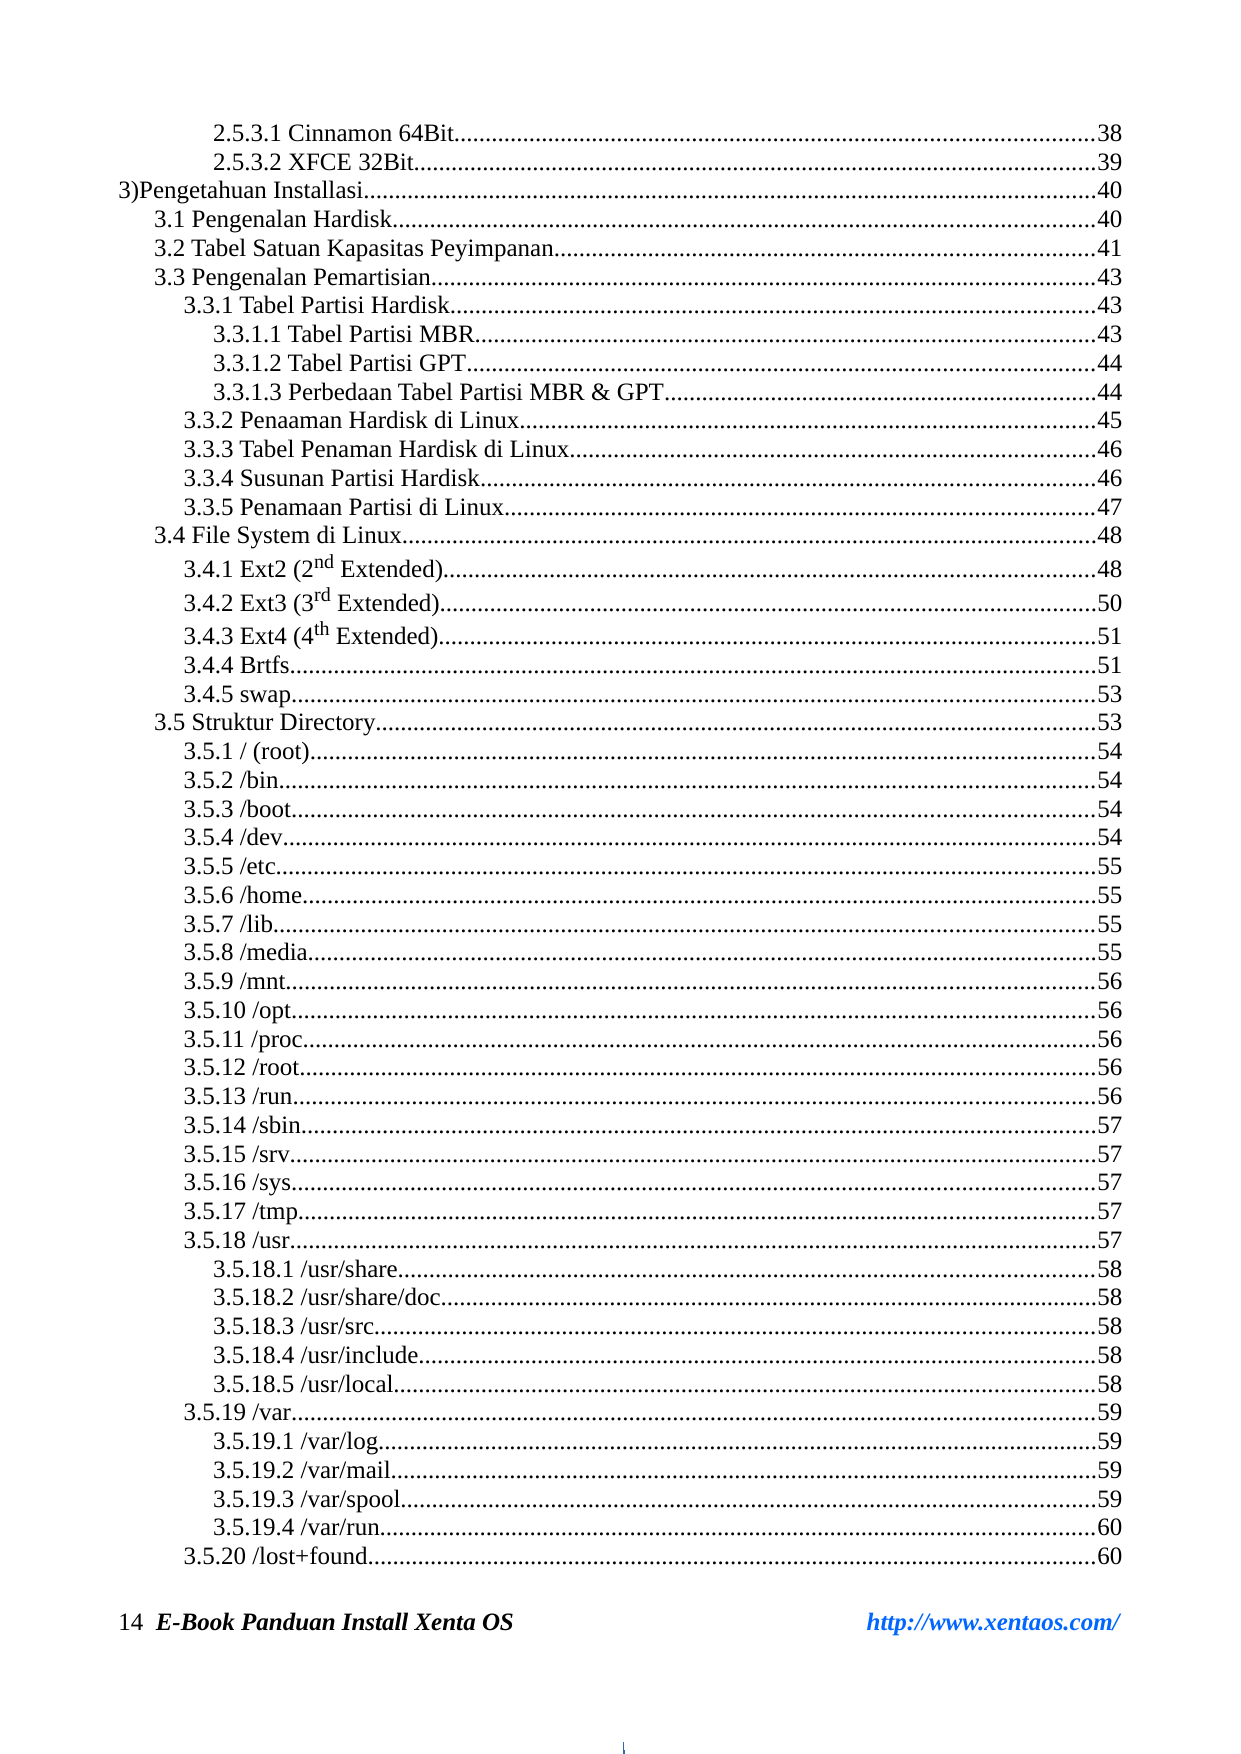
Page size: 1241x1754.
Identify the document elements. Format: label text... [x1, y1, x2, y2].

text 3.5.10 /opt 56 [177, 995, 1122, 1024]
text 3.3.1.2 Tabel Partisi GPT 44 [207, 348, 1122, 377]
text 3.3.1 Tabel Partisi Hardisk 43 [177, 291, 1122, 319]
text 3.5.18.2 /usr/share/doc 58 [207, 1282, 1122, 1311]
text 3.4.1 Ext2 (2nd Extended) 48 [177, 549, 1122, 583]
text 3.5.9 /mnt 56 [177, 966, 1122, 995]
text 3.5.20 /lost+found 60 [177, 1541, 1122, 1570]
text 3.5.18.1 /usr/share 58 [207, 1254, 1122, 1282]
text 3.5.19 /var 59 [177, 1397, 1122, 1426]
text 3.5.13 /run 56 [177, 1081, 1122, 1110]
text 3.3.1.1 Tabel Partisi MBR 43 [207, 319, 1122, 348]
text 3.5.5 /etc 55 [177, 851, 1122, 880]
text 3.4.3 Ext4 (4th Extended) 51 [177, 616, 1122, 650]
text 3.5.1 / (root) 54 [177, 736, 1122, 765]
text 3.5.16 /sys 57 [177, 1167, 1122, 1196]
text 3.5.19.3 /var/spool 59 [207, 1484, 1122, 1512]
text 3.5.15 /srv 57 [177, 1139, 1122, 1167]
text 3.3.3 Tabel Penaman Hardisk di Linux 46 [177, 434, 1122, 463]
text 3.3.2 Penaaman Hardisk di Linux 45 [177, 406, 1122, 434]
text 3)Pengetahuan Installasi 40 [118, 176, 1122, 204]
text 3.5.11 /proc 56 [177, 1024, 1122, 1052]
text 3.1 Pengenalan Hardisk 40 [148, 204, 1122, 233]
text 3.3 Pengenalan Pemartisian 43 [148, 262, 1122, 291]
text 3.5.19.2 /var/mail 59 [207, 1455, 1122, 1484]
text 3.5.17 /tmp 57 [177, 1196, 1122, 1225]
text 3.3.5 Penamaan Partisi di Linux 47 [177, 492, 1122, 521]
text 3.3.4 Susunan Partisi Hardisk 46 [177, 463, 1122, 492]
text 3.5.19.4 /var/run 60 [207, 1512, 1122, 1541]
text 3.5.3 /boot 54 [177, 794, 1122, 822]
text 3.3.1.3 Perbedaan Tabel Partisi MBR & GPT 44 [207, 377, 1122, 406]
text 3.5 Struktur Directory 53 [148, 707, 1122, 736]
text 2.5.3.2 XFCE 32Bit 39 [207, 147, 1122, 176]
text 3.5.14 /sbin 57 [177, 1110, 1122, 1139]
text 3.5.7 /lib 55 [177, 909, 1122, 937]
text 3.5.8 /media 55 [177, 937, 1122, 966]
text 3.5.12 /root 56 [177, 1052, 1122, 1081]
text 3.4 File System di Linux 48 [148, 521, 1122, 549]
text 3.5.18.3 /usr/src 58 [207, 1311, 1122, 1340]
text 3.4.2 Ext3 (3rd Extended) 50 [177, 583, 1122, 616]
text 3.5.18.4 /usr/include 58 [207, 1340, 1122, 1369]
text 3.5.2 /bin 54 [177, 765, 1122, 794]
text 3.4.4 Brtfs 51 [177, 650, 1122, 679]
text 3.5.18.5 /usr/local 58 [207, 1369, 1122, 1397]
text 3.5.6 /home 55 [177, 880, 1122, 909]
text 3.2 Tabel Satuan Kapasitas Peyimpanan 41 [148, 233, 1122, 262]
text 3.5.19.1 /var/log 59 [207, 1426, 1122, 1455]
text 3.5.4 /dev 54 [177, 822, 1122, 851]
text 2.5.3.1 Cinnamon 64Bit 38 [207, 118, 1122, 147]
text 3.5.18 /usr 57 [177, 1225, 1122, 1254]
text 3.4.5 swap 53 [177, 679, 1122, 707]
